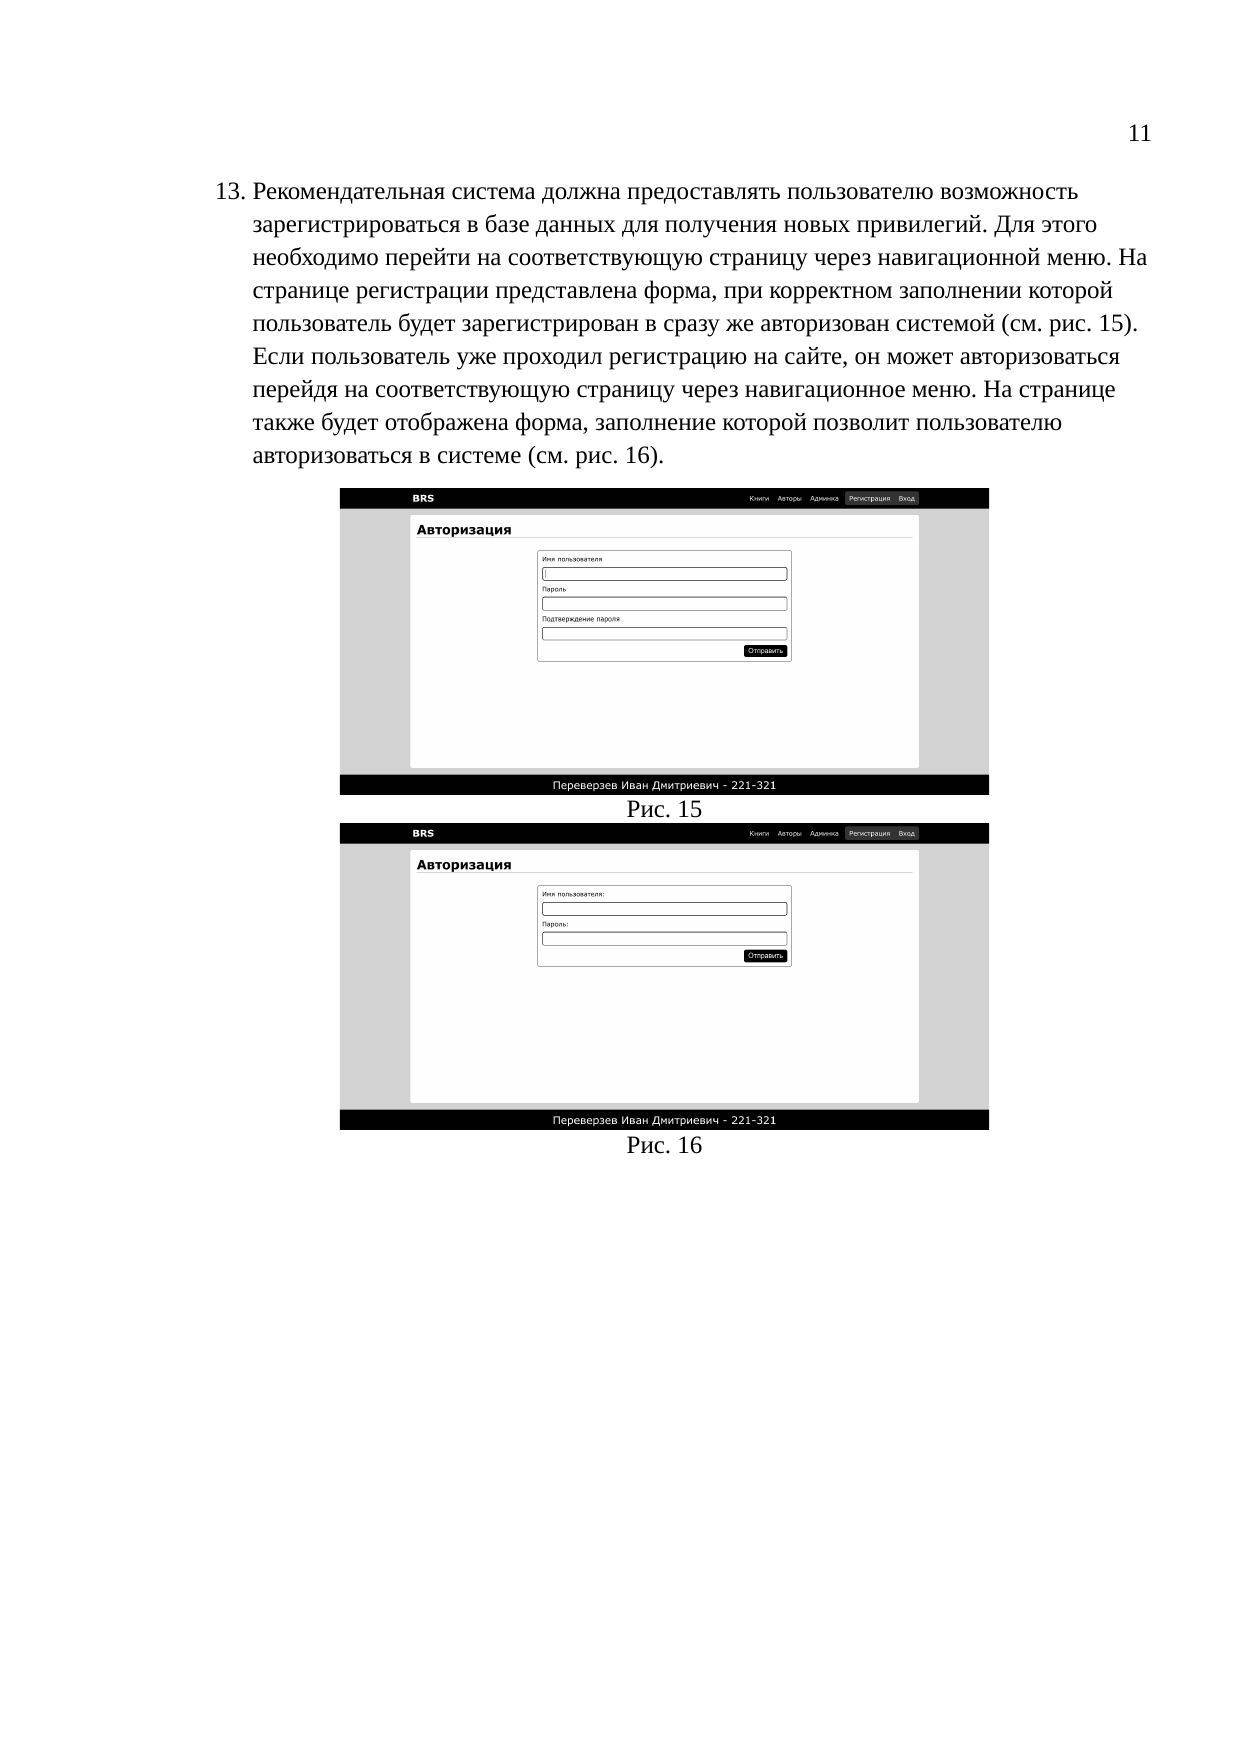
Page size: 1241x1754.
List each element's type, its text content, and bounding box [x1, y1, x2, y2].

list Рекомендательная система должна предоставлять пользователю возможность зарегистрироваться в базе данных для получения новых привилегий. Для этого необходимо перейти на соответствующую страницу через навигационной меню. На странице регистрации представлена форма, при корректном заполнении которой пользователь будет зарегистрирован в сразу же авторизован системой (см. рис. 15). Если пользователь уже проходил регистрацию на сайте, он может авторизоваться перейдя на соответствующую страницу через навигационное меню. На странице также будет отображена форма, заполнение которой позволит пользователю авторизоваться в системе (см. рис. 16). [215, 176, 1152, 469]
table_header [990, 488, 1152, 794]
table_header [177, 488, 339, 794]
picture [339, 823, 990, 1130]
picture [339, 488, 990, 795]
table_cell [990, 823, 1152, 1130]
table_cell Рис. 15 [177, 795, 1152, 823]
table_cell [177, 823, 339, 1130]
table_cell Рис. 16 [177, 1130, 1152, 1158]
